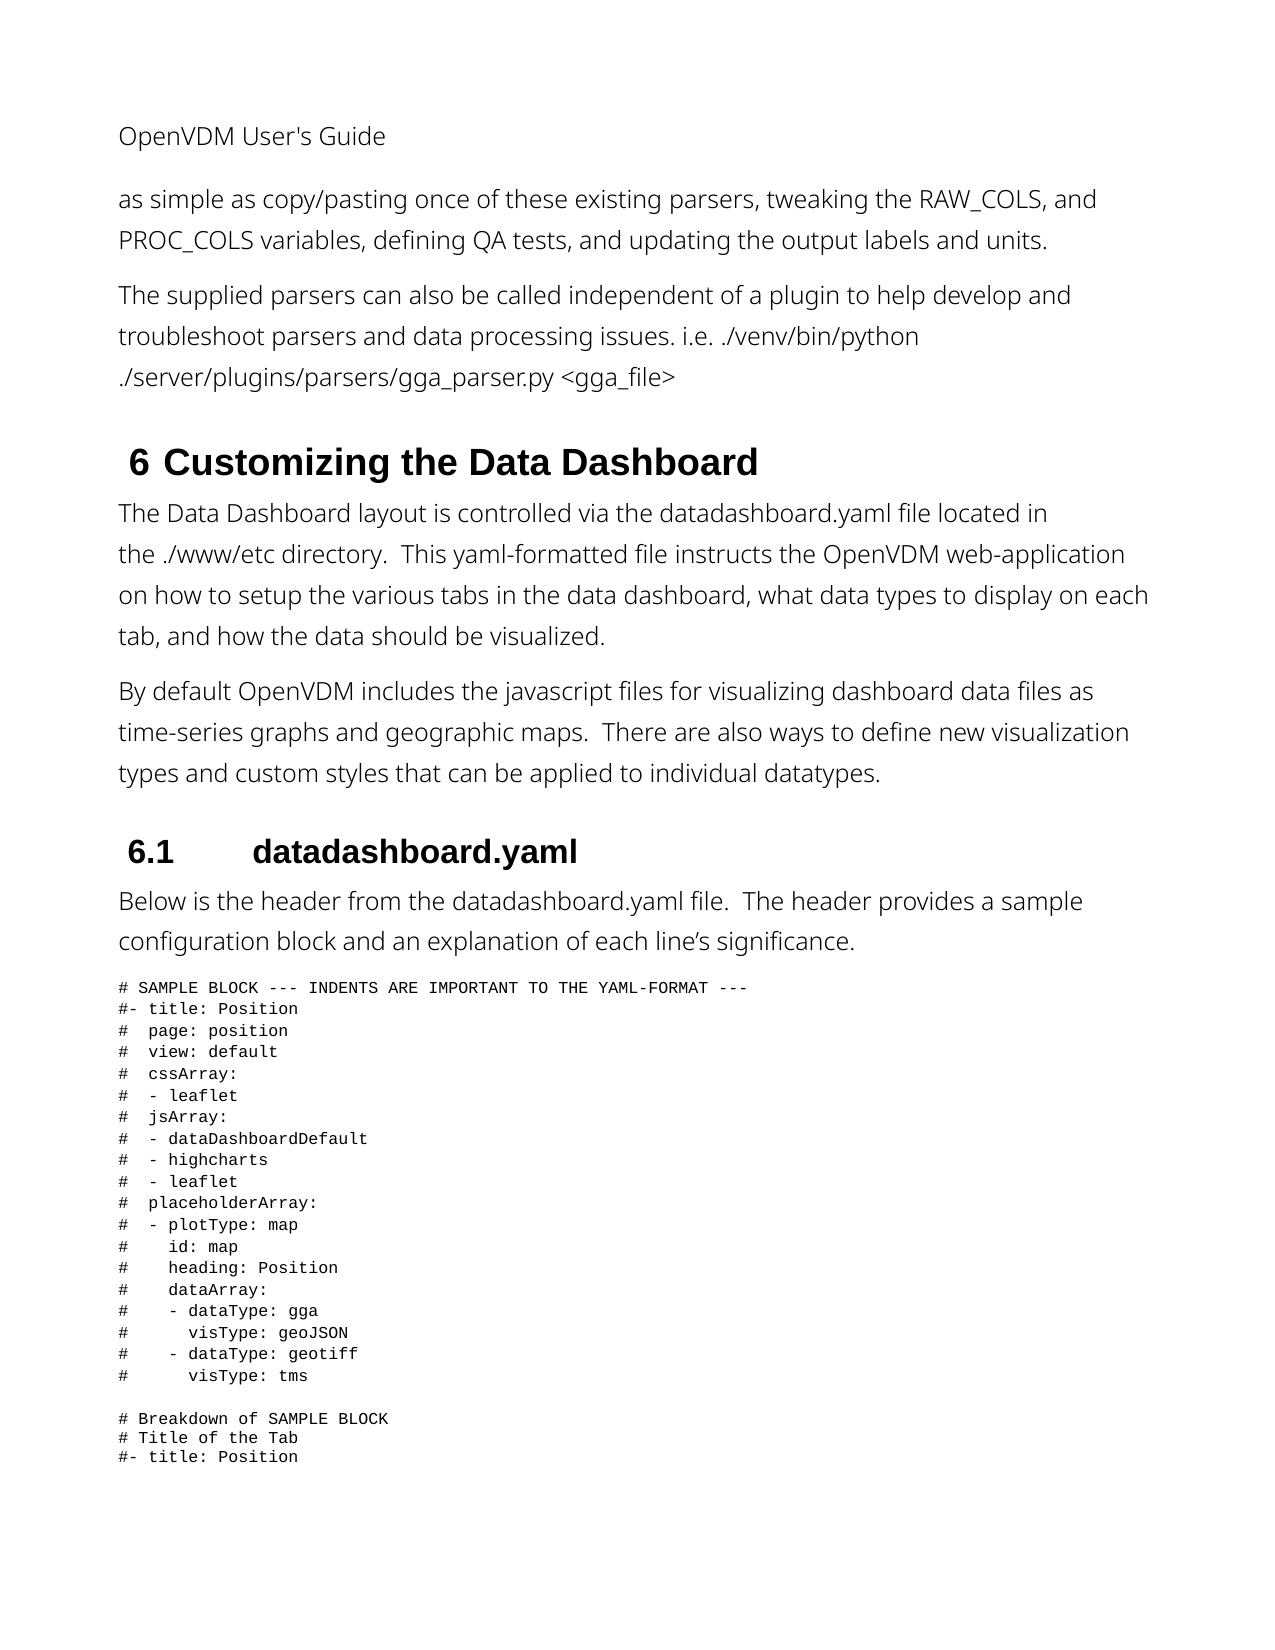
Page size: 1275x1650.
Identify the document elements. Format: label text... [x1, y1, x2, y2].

text #- title: Position [118, 1001, 1157, 1020]
text Below is the header from the datadashboard.yaml file. The header provides a sample configuration block and an explanation of each line’s significance. [118, 883, 1157, 958]
subtitle Customizing the Data Dashboard [118, 440, 1157, 484]
text # heading: Position [118, 1260, 1157, 1278]
text # placeholderArray: [118, 1195, 1157, 1214]
text # Title of the Tab [118, 1429, 1157, 1448]
text #- title: Position [118, 1448, 1157, 1467]
text # - dataType: gga [118, 1303, 1157, 1322]
subtitle datadashboard.yaml [118, 832, 1157, 871]
text # page: position [118, 1022, 1157, 1041]
text The Data Dashboard layout is controlled via the datadashboard.yaml file located in the ./www/etc directory. This yaml-formatted file instructs the OpenVDM web-application on how to setup the various tabs in the data dashboard, what data types to display on each tab, and how the data should be visualized. [118, 496, 1157, 653]
text # visType: tms [118, 1367, 1157, 1386]
text # id: map [118, 1238, 1157, 1257]
text # - dataDashboardDefault [118, 1130, 1157, 1149]
text By default OpenVDM includes the javascript files for visualizing dashboard data files as time-series graphs and geographic maps. There are also ways to define new visualization types and custom styles that can be applied to individual datatypes. [118, 674, 1157, 790]
text # SAMPLE BLOCK --- INDENTS ARE IMPORTANT TO THE YAML-FORMAT --- [118, 979, 1157, 998]
text # - leaflet [118, 1087, 1157, 1106]
text The supplied parsers can also be called independent of a plugin to help develop and troubleshoot parsers and data processing issues. i.e. ./venv/bin/python ./server/plugins/parsers/gga_parser.py <gga_file> [118, 278, 1157, 394]
text # - plotType: map [118, 1217, 1157, 1235]
text # jsArray: [118, 1109, 1157, 1128]
text # view: default [118, 1044, 1157, 1063]
text # - leaflet [118, 1173, 1157, 1192]
text # - dataType: geotiff [118, 1346, 1157, 1365]
text # cssArray: [118, 1066, 1157, 1084]
text as simple as copy/pasting once of these existing parsers, tweaking the RAW_COLS, and PROC_COLS variables, defining QA tests, and updating the output labels and units. [118, 182, 1157, 257]
text # - highcharts [118, 1152, 1157, 1171]
text # Breakdown of SAMPLE BLOCK [118, 1411, 1157, 1429]
text # visType: geoJSON [118, 1324, 1157, 1343]
text # dataArray: [118, 1281, 1157, 1300]
